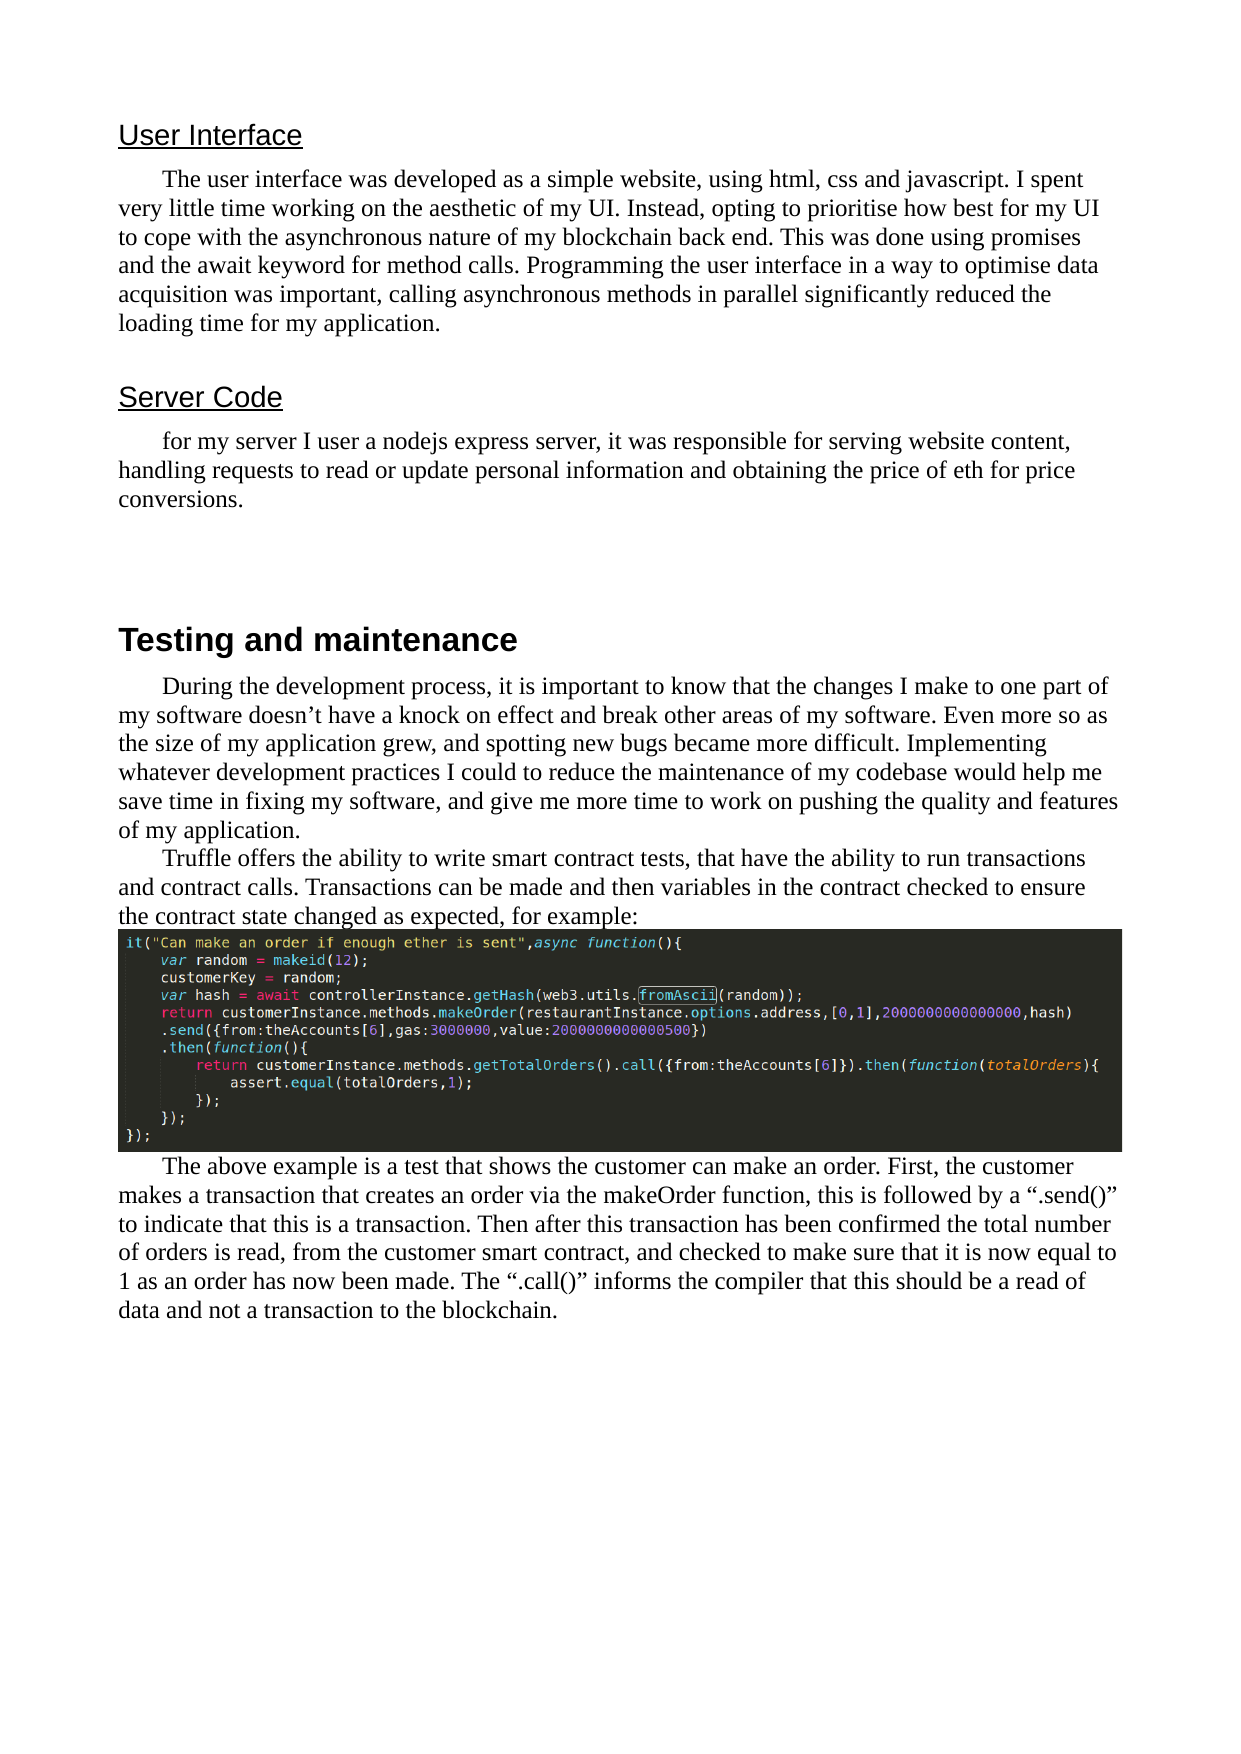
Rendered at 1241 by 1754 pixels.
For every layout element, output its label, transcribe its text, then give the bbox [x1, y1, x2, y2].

text for my server I user a nodejs express server, it was responsible for serving website content, handling requests to read or update personal information and obtaining the price of eth for price conversions. [118, 426, 1122, 513]
picture [118, 929, 1123, 1152]
text The user interface was developed as a simple website, using html, css and javascript. I spent very little time working on the aesthetic of my UI. Instead, opting to prioritise how best for my UI to cope with the asynchronous nature of my blockchain back end. This was done using promises and the await keyword for method calls. Programming the user interface in a way to optimise data acquisition was important, calling asynchronous methods in parallel significantly reduced the loading time for my application. [118, 164, 1122, 337]
text The above example is a test that shows the customer can make an order. First, the customer makes a transaction that creates an order via the makeOrder function, this is followed by a “.send()” to indicate that this is a transaction. Then after this transaction has been confirmed the total number of orders is read, from the customer smart contract, and checked to make sure that it is now equal to 1 as an order has now been made. The “.call()” informs the compiler that this should be a read of data and not a transaction to the blockchain. [118, 1152, 1122, 1324]
subtitle Testing and maintenance [118, 620, 1122, 658]
subtitle User Interface [118, 118, 1122, 152]
subtitle Server Code [118, 380, 1122, 414]
text Truffle offers the ability to write smart contract tests, that have the ability to run transactions and contract calls. Transactions can be made and then variables in the contract checked to ensure the contract state changed as expected, for example: [118, 843, 1122, 929]
text During the development process, it is important to know that the changes I make to one part of my software doesn’t have a knock on effect and break other areas of my software. Even more so as the size of my application grew, and spotting new bugs became more difficult. Implementing whatever development practices I could to reduce the maintenance of my codebase would help me save time in fixing my software, and give me more time to work on pushing the quality and features of my application. [118, 671, 1122, 843]
